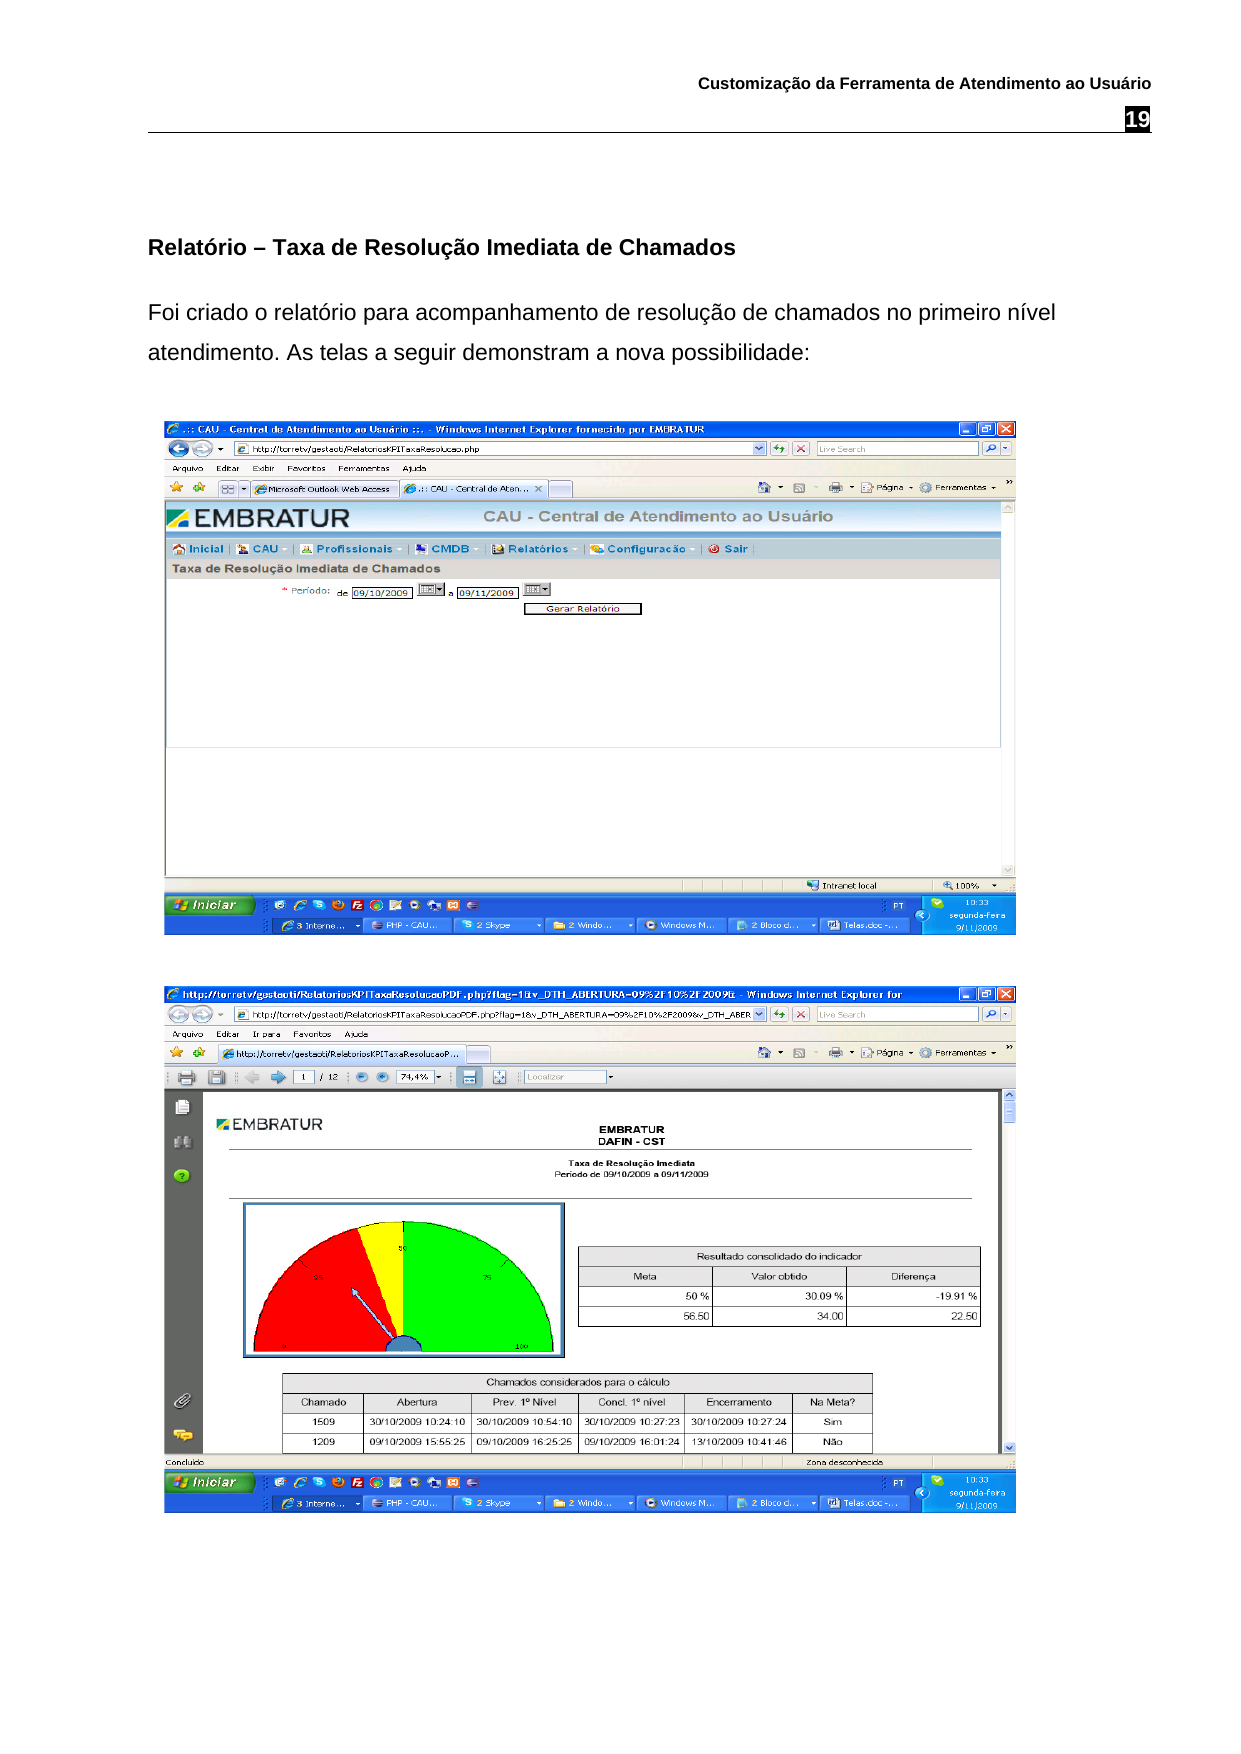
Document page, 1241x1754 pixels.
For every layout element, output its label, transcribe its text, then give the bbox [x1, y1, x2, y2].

subtitle Relatório – Taxa de Resolução Imediata de Chamados [148, 233, 1152, 260]
picture [164, 421, 1016, 935]
picture [164, 986, 1016, 1513]
text Foi criado o relatório para acompanhamento de resolução de chamados no primeiro nível atendimento. As telas a seguir demonstram a nova possibilidade: [148, 260, 1152, 365]
